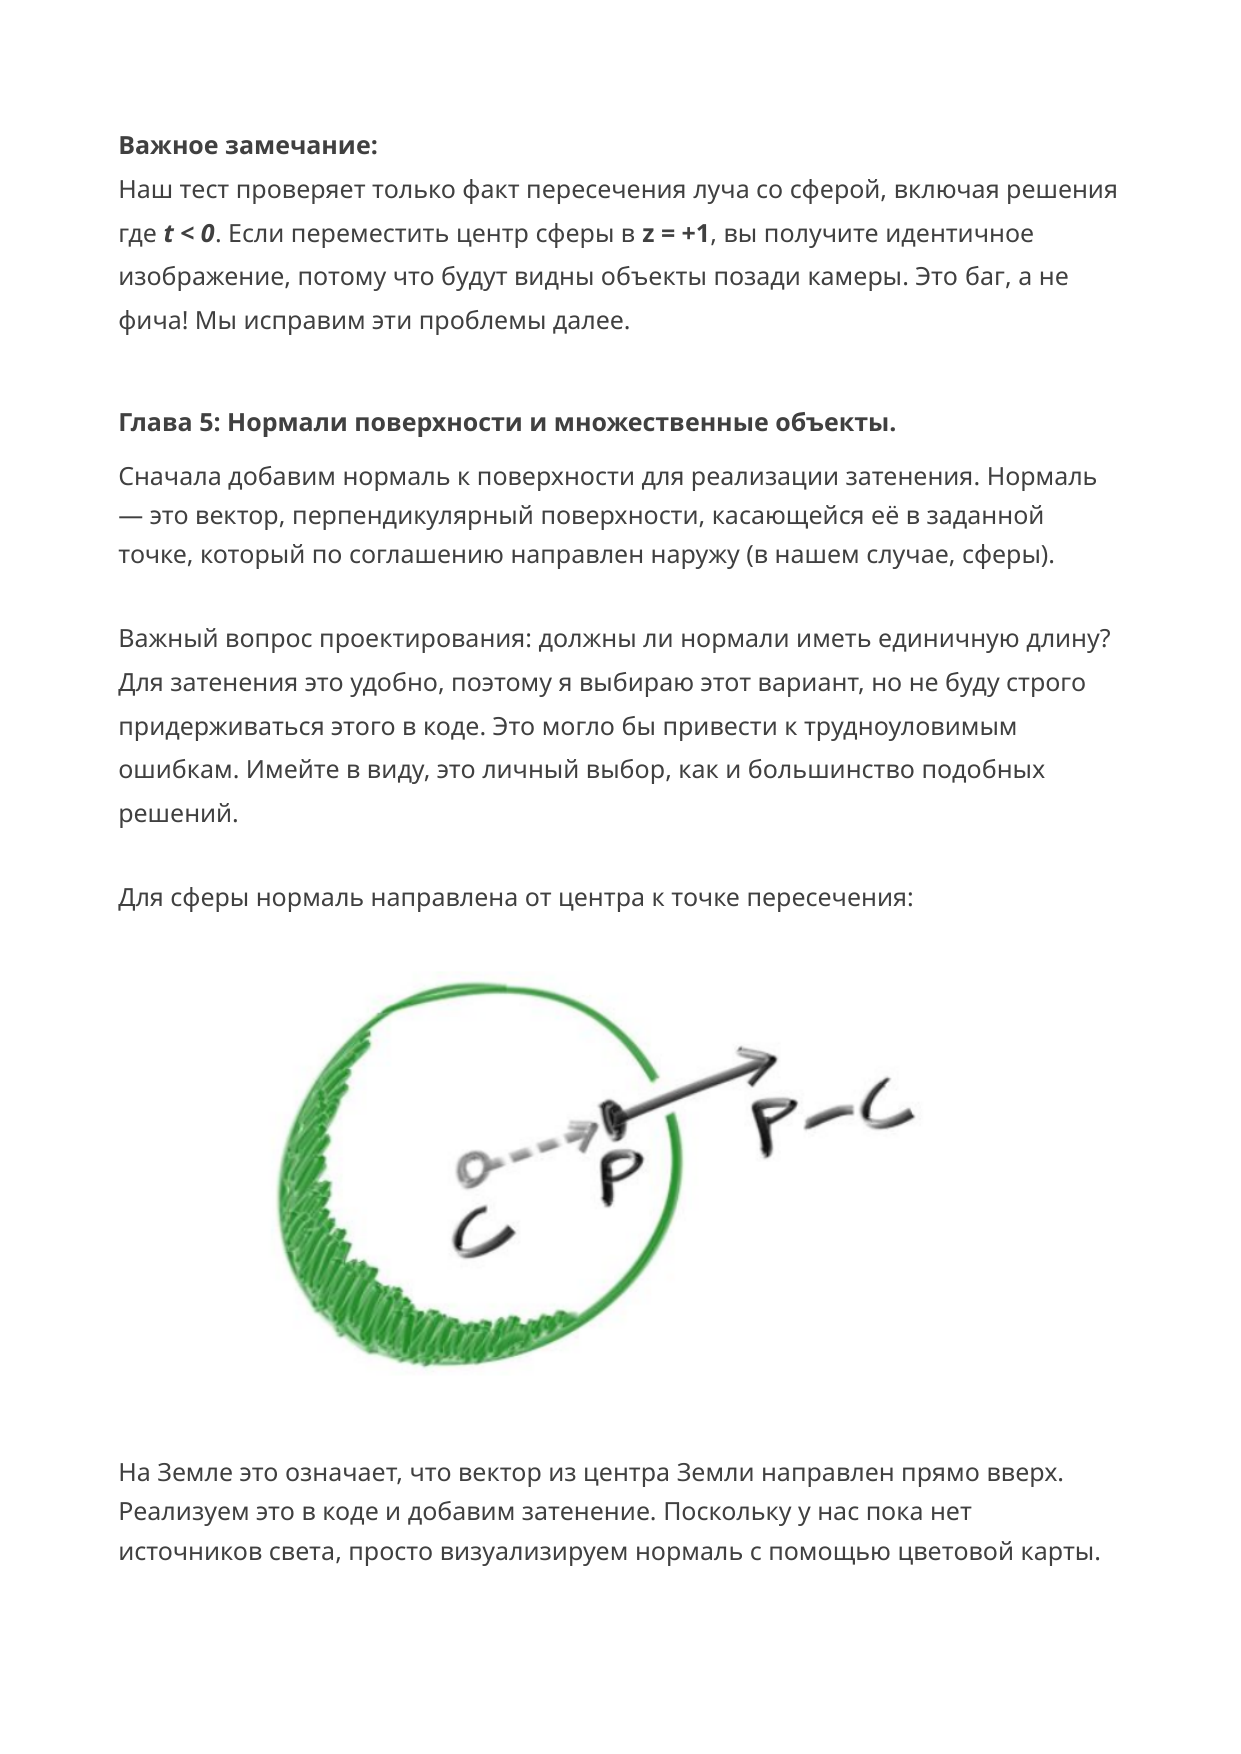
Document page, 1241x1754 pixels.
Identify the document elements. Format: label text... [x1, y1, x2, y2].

text Сначала добавим нормаль к поверхности для реализации затенения. Нормаль — это вектор, перпендикулярный поверхности, касающейся её в заданной точке, который по соглашению направлен наружу (в нашем случае, сферы). [118, 458, 1122, 571]
text Важное замечание: Наш тест проверяет только факт пересечения луча со сферой, включая решения где t < 0. Если переместить центр сферы в z = +1, вы получите идентичное изображение, потому что будут видны объекты позади камеры. Это баг, а не фича! Мы исправим эти проблемы далее. [118, 118, 1122, 337]
text На Земле это означает, что вектор из центра Земли направлен прямо вверх. Реализуем это в коде и добавим затенение. Поскольку у нас пока нет источников света, просто визуализируем нормаль с помощью цветовой карты. [118, 1455, 1122, 1567]
text Глава 5: Нормали поверхности и множественные объекты. [118, 405, 1122, 439]
picture [179, 934, 1061, 1376]
text Для сферы нормаль направлена от центра к точке пересечения: [118, 870, 1122, 914]
text Важный вопрос проектирования: должны ли нормали иметь единичную длину? Для затенения это удобно, поэтому я выбираю этот вариант, но не буду строго придерживаться этого в коде. Это могло бы привести к трудноуловимым ошибкам. Имейте в виду, это личный выбор, как и большинство подобных решений. [118, 611, 1122, 830]
